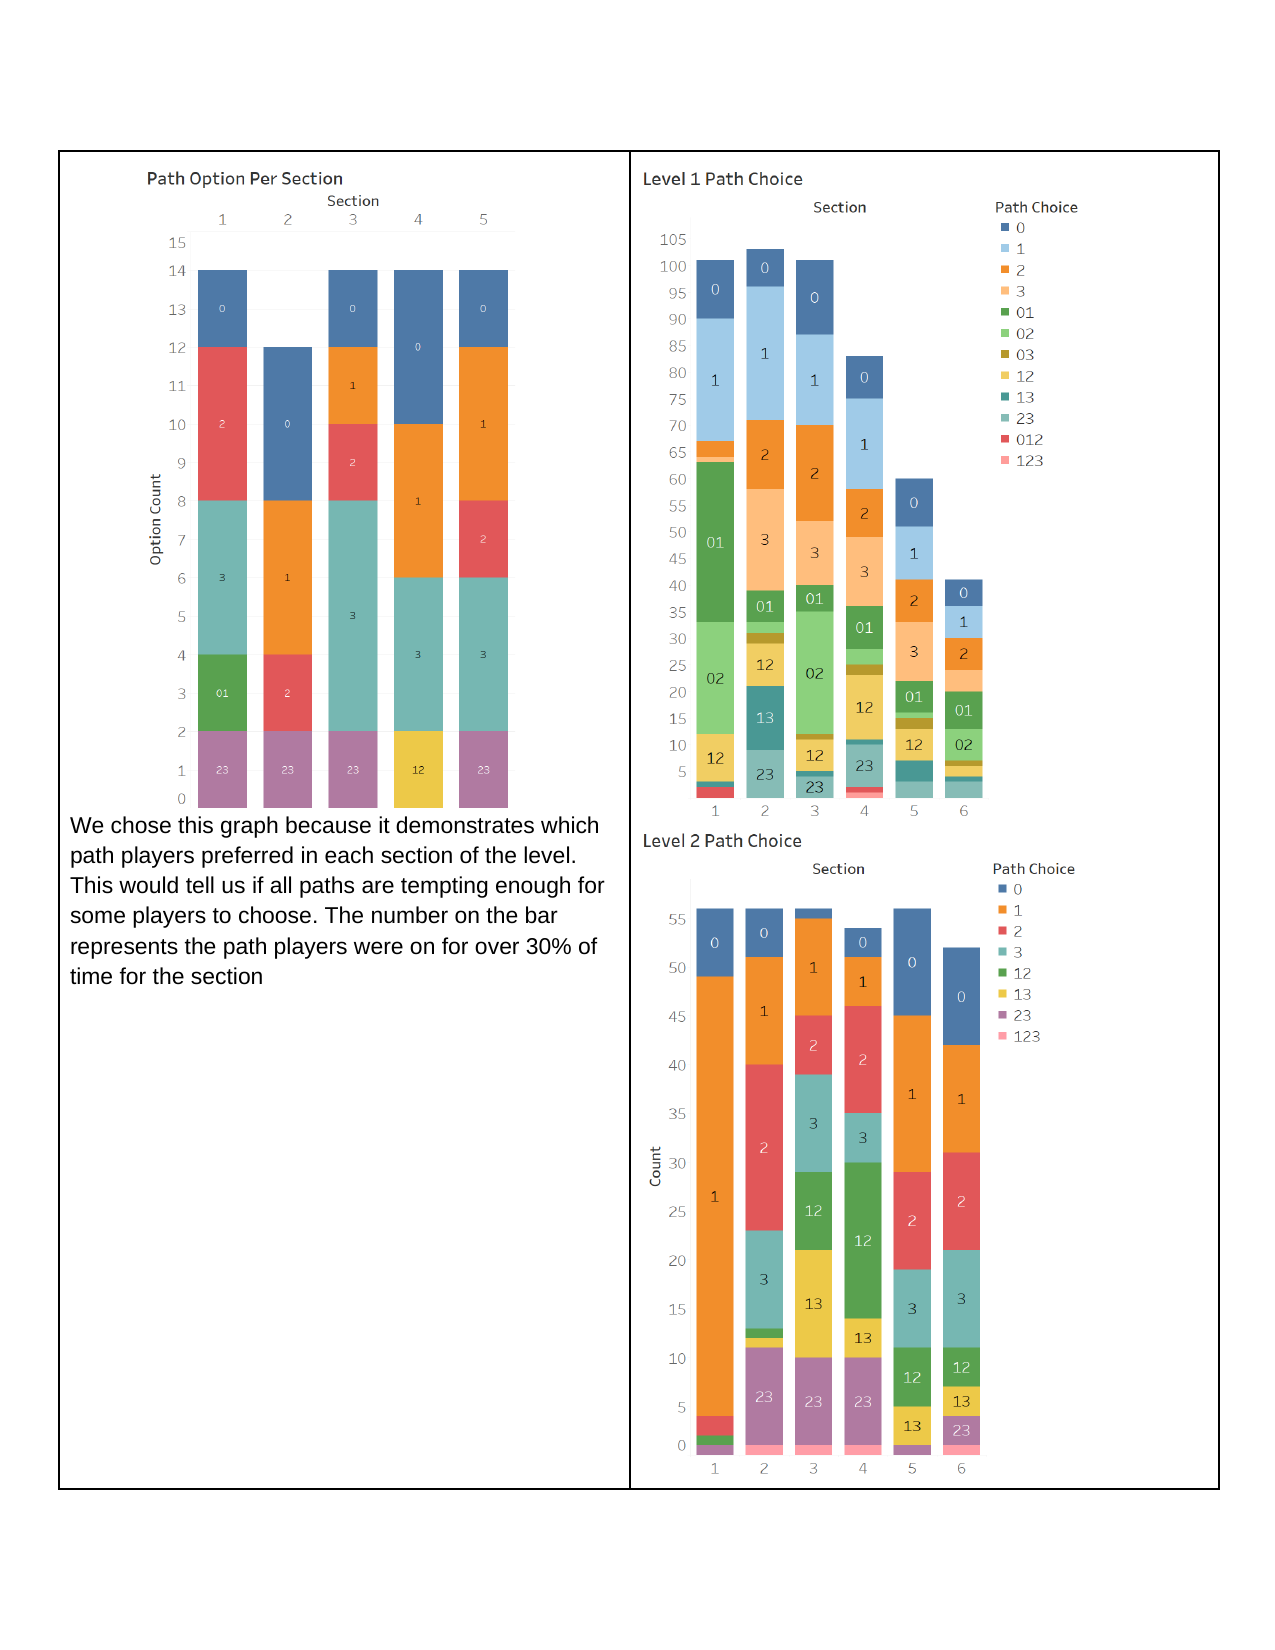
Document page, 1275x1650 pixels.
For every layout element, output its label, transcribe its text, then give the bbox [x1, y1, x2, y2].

table_cell We chose this graph because it demonstrates which path players preferred in each section of the level. This would tell us if all paths are tempting enough for some players to choose. The number on the bar represents the path players were on for over 30% of time for the section [60, 152, 629, 1488]
table_cell [631, 152, 1218, 1488]
picture [640, 162, 1080, 821]
picture [144, 162, 516, 808]
picture [640, 824, 1077, 1478]
